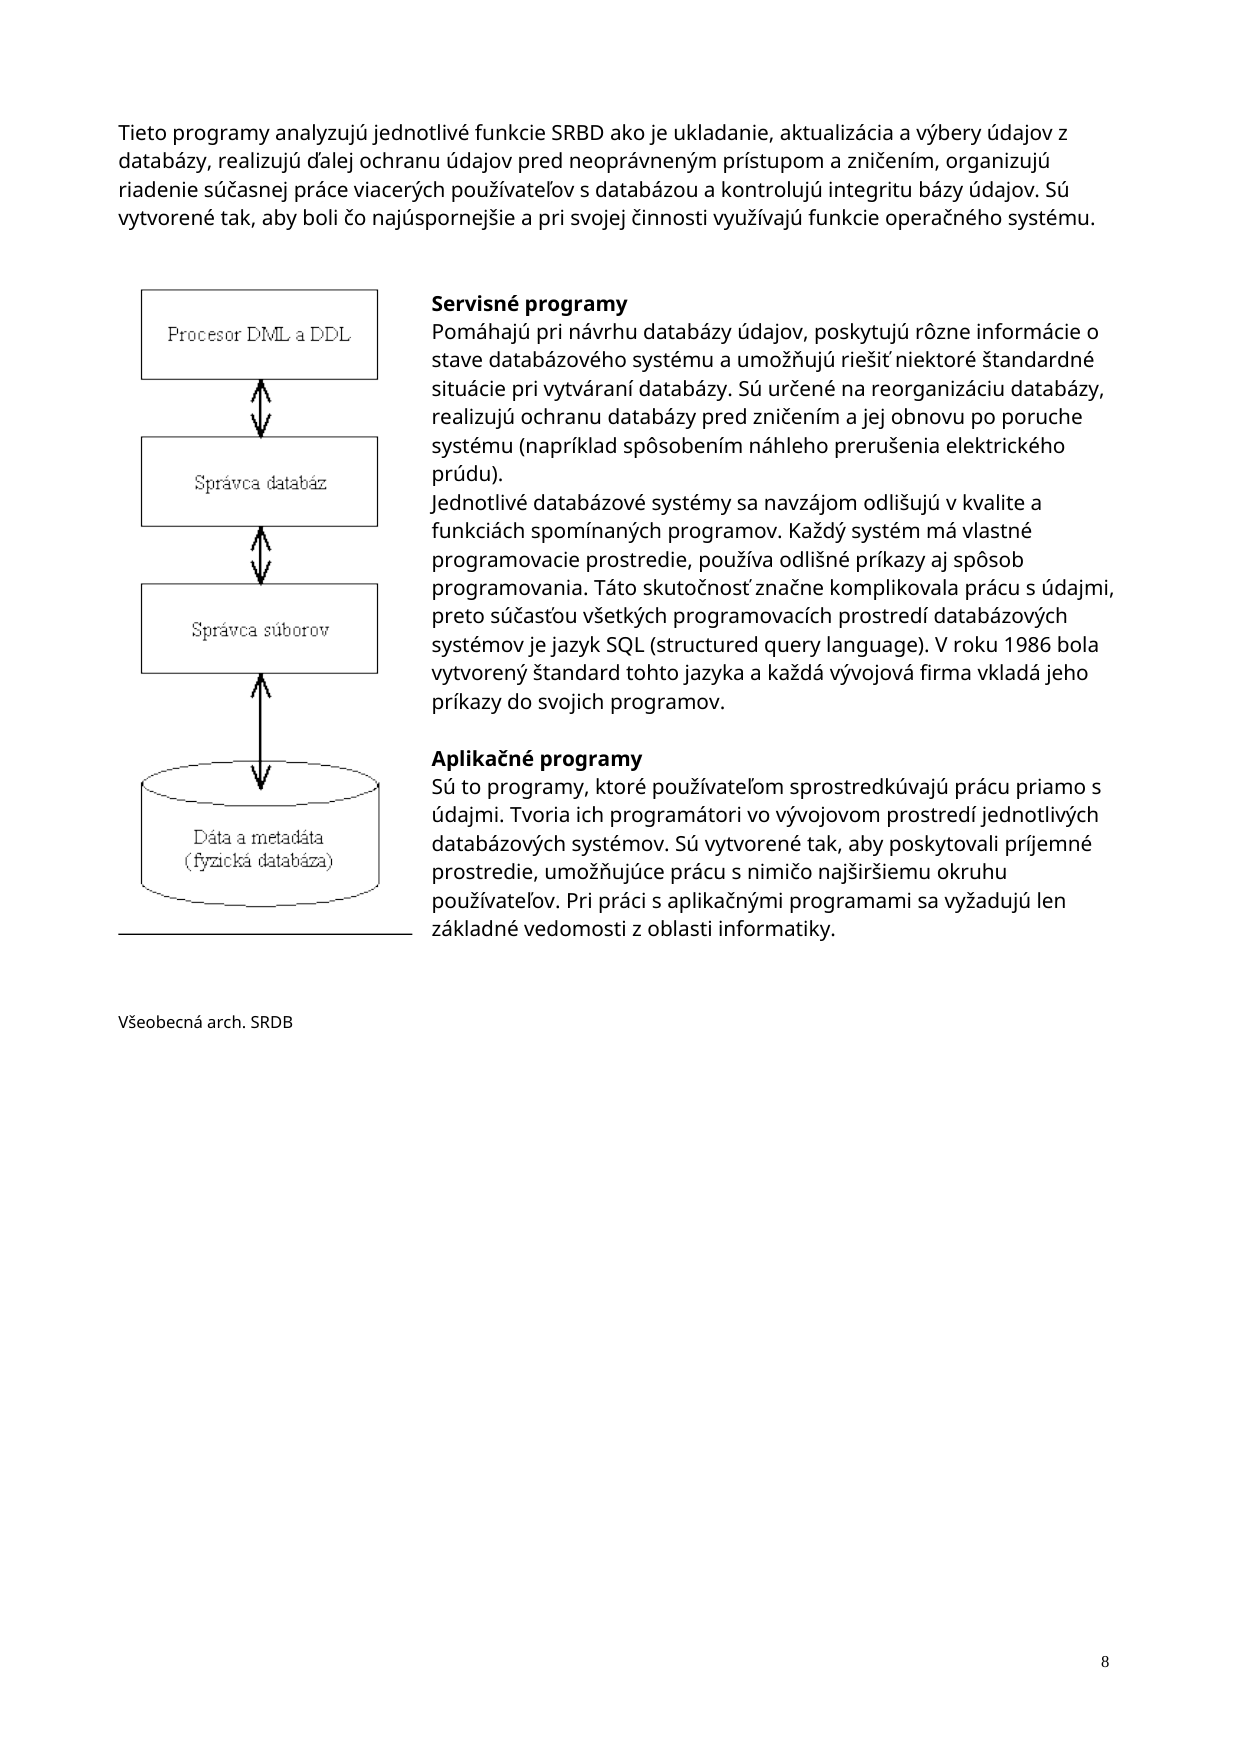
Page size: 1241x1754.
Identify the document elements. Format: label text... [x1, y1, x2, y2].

text Všeobecná arch. SRDB [118, 1011, 1122, 1034]
text Servisné programy [413, 289, 1122, 317]
text Tieto programy analyzujú jednotlivé funkcie SRBD ako je ukladanie, aktualizácia a výbery údajov z databázy, realizujú ďalej ochranu údajov pred neoprávneným prístupom a zničením, organizujú riadenie súčasnej práce viacerých používateľov s databázou a kontrolujú integritu bázy údajov. Sú vytvorené tak, aby boli čo najúspornejšie a pri svojej činnosti využívajú funkcie operačného systému. [118, 118, 1122, 232]
text Sú to programy, ktoré používateľom sprostredkúvajú prácu priamo s údajmi. Tvoria ich programátori vo vývojovom prostredí jednotlivých databázových systémov. Sú vytvorené tak, aby poskytovali príjemné prostredie, umožňujúce prácu s nimičo najširšiemu okruhu používateľov. Pri práci s aplikačnými programami sa vyžadujú len základné vedomosti z oblasti informatiky. [118, 772, 1122, 943]
text Jednotlivé databázové systémy sa navzájom odlišujú v kvalite a funkciách spomínaných programov. Každý systém má vlastné programovacie prostredie, používa odlišné príkazy aj spôsob programovania. Táto skutočnosť značne komplikovala prácu s údajmi, preto súčasťou všetkých programovacích prostredí databázových systémov je jazyk SQL (structured query language). V roku 1986 bola vytvorený štandard tohto jazyka a každá vývojová firma vkladá jeho príkazy do svojich programov. [413, 488, 1122, 715]
text Aplikačné programy [413, 744, 1122, 772]
picture [118, 288, 413, 935]
text Pomáhajú pri návrhu databázy údajov, poskytujú rôzne informácie o stave databázového systému a umožňujú riešiť niektoré štandardné situácie pri vytváraní databázy. Sú určené na reorganizáciu databázy, realizujú ochranu databázy pred zničením a jej obnovu po poruche systému (napríklad spôsobením náhleho prerušenia elektrického prúdu). [413, 317, 1122, 488]
